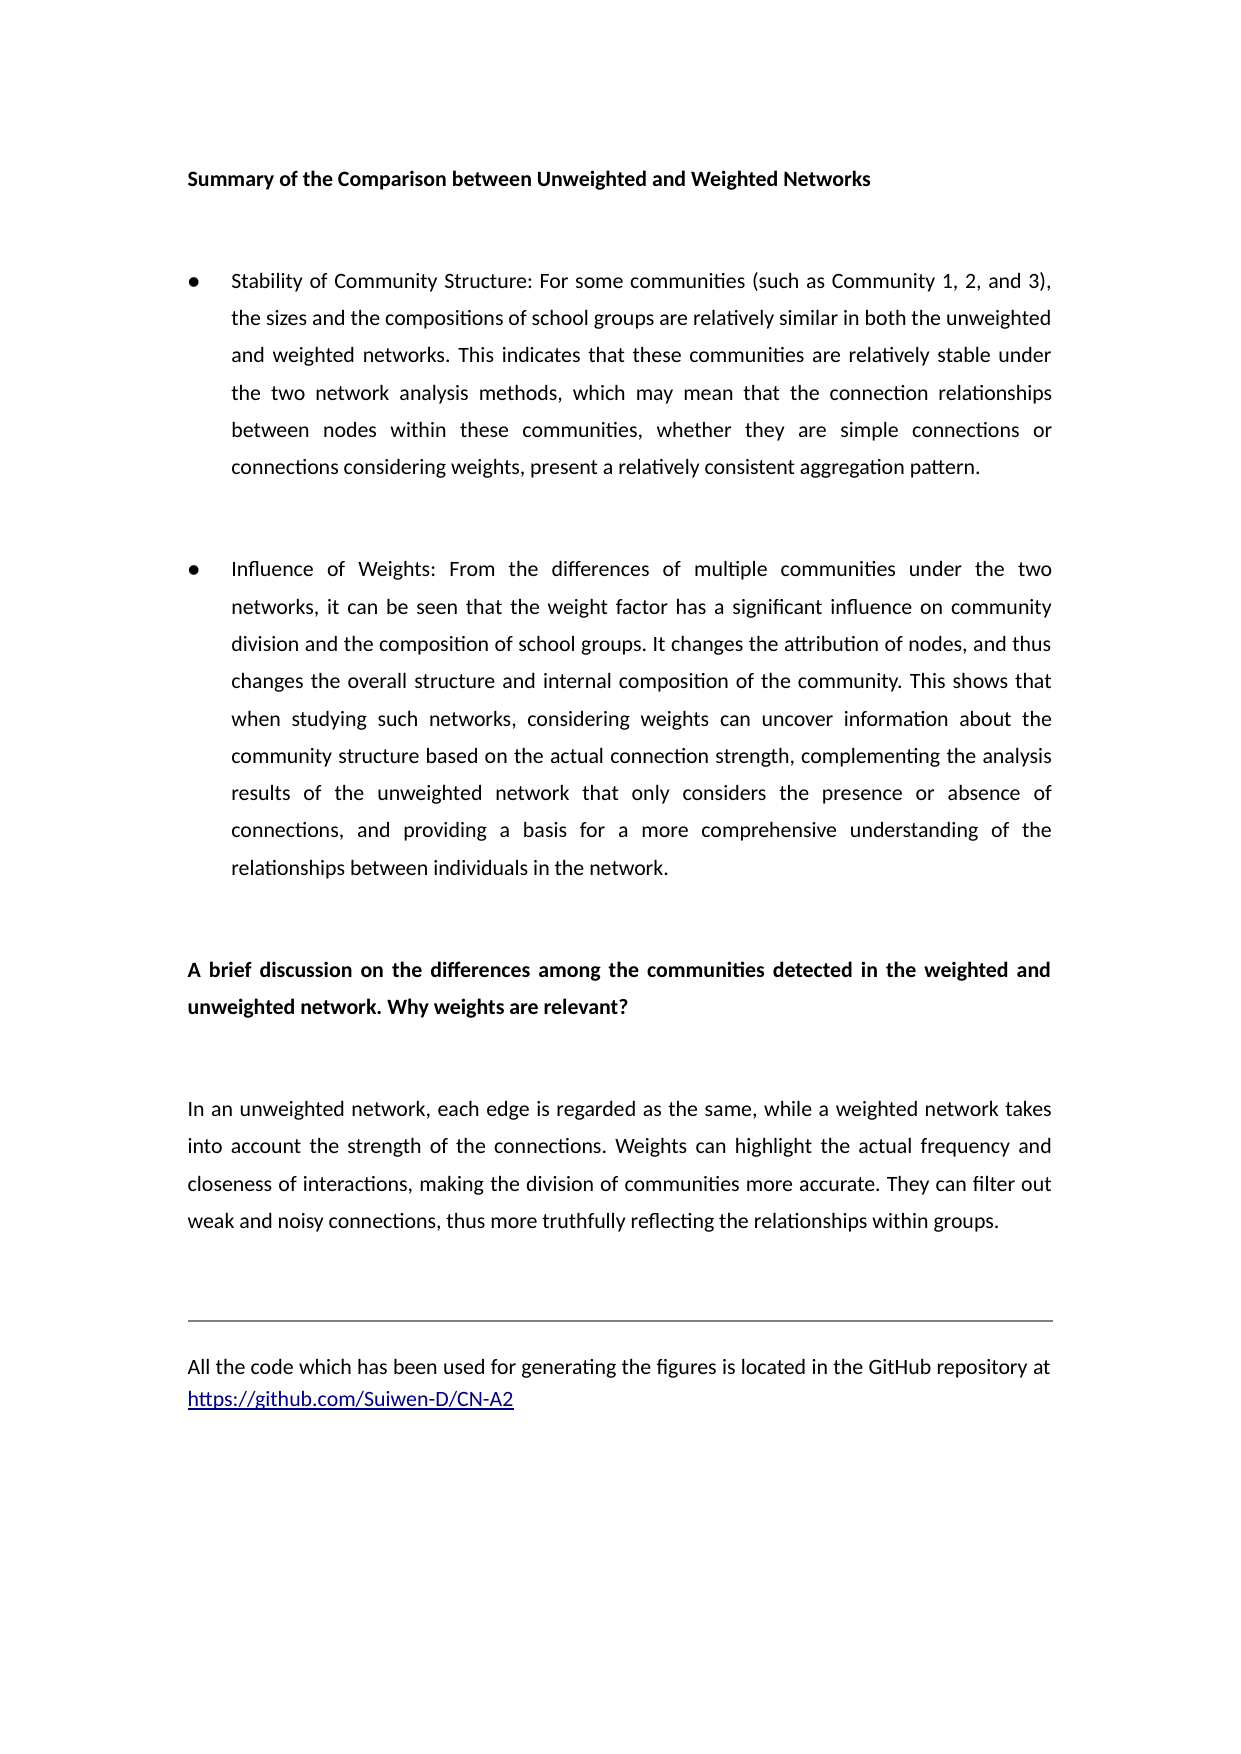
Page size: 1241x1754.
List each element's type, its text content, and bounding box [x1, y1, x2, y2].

list Influence of Weights: From the differences of multiple communities under the two networks, it can be seen that the weight factor has a significant influence on community division and the composition of school groups. It changes the attribution of nodes, and thus changes the overall structure and internal composition of the community. This shows that when studying such networks, considering weights can uncover information about the community structure based on the actual connection strength, complementing the analysis results of the unweighted network that only considers the presence or absence of connections, and providing a basis for a more comprehensive understanding of the relationships between individuals in the network. [187, 553, 1053, 883]
list Stability of Community Structure: For some communities (such as Community 1, 2, and 3), the sizes and the compositions of school groups are relatively similar in both the unweighted and weighted networks. This indicates that these communities are relatively stable under the two network analysis methods, which may mean that the connection relationships between nodes within these communities, whether they are simple connections or connections considering weights, present a relatively consistent aggregation pattern. [187, 264, 1053, 483]
text A brief discussion on the differences among the communities detected in the weighted and unweighted network. Why weights are relevant? [187, 953, 1053, 1023]
text All the code which has been used for generating the figures is located in the GitHub repository at https://github.com/Suiwen-D/CN-A2 [187, 1350, 1053, 1415]
text Summary of the Comparison between Unweighted and Weighted Networks [187, 162, 1053, 194]
text In an unweighted network, each edge is regarded as the same, while a weighted network takes into account the strength of the connections. Weights can highlight the actual frequency and closeness of interactions, making the division of communities more accurate. They can filter out weak and noisy connections, thus more truthfully reflecting the relationships within groups. [187, 1092, 1053, 1237]
